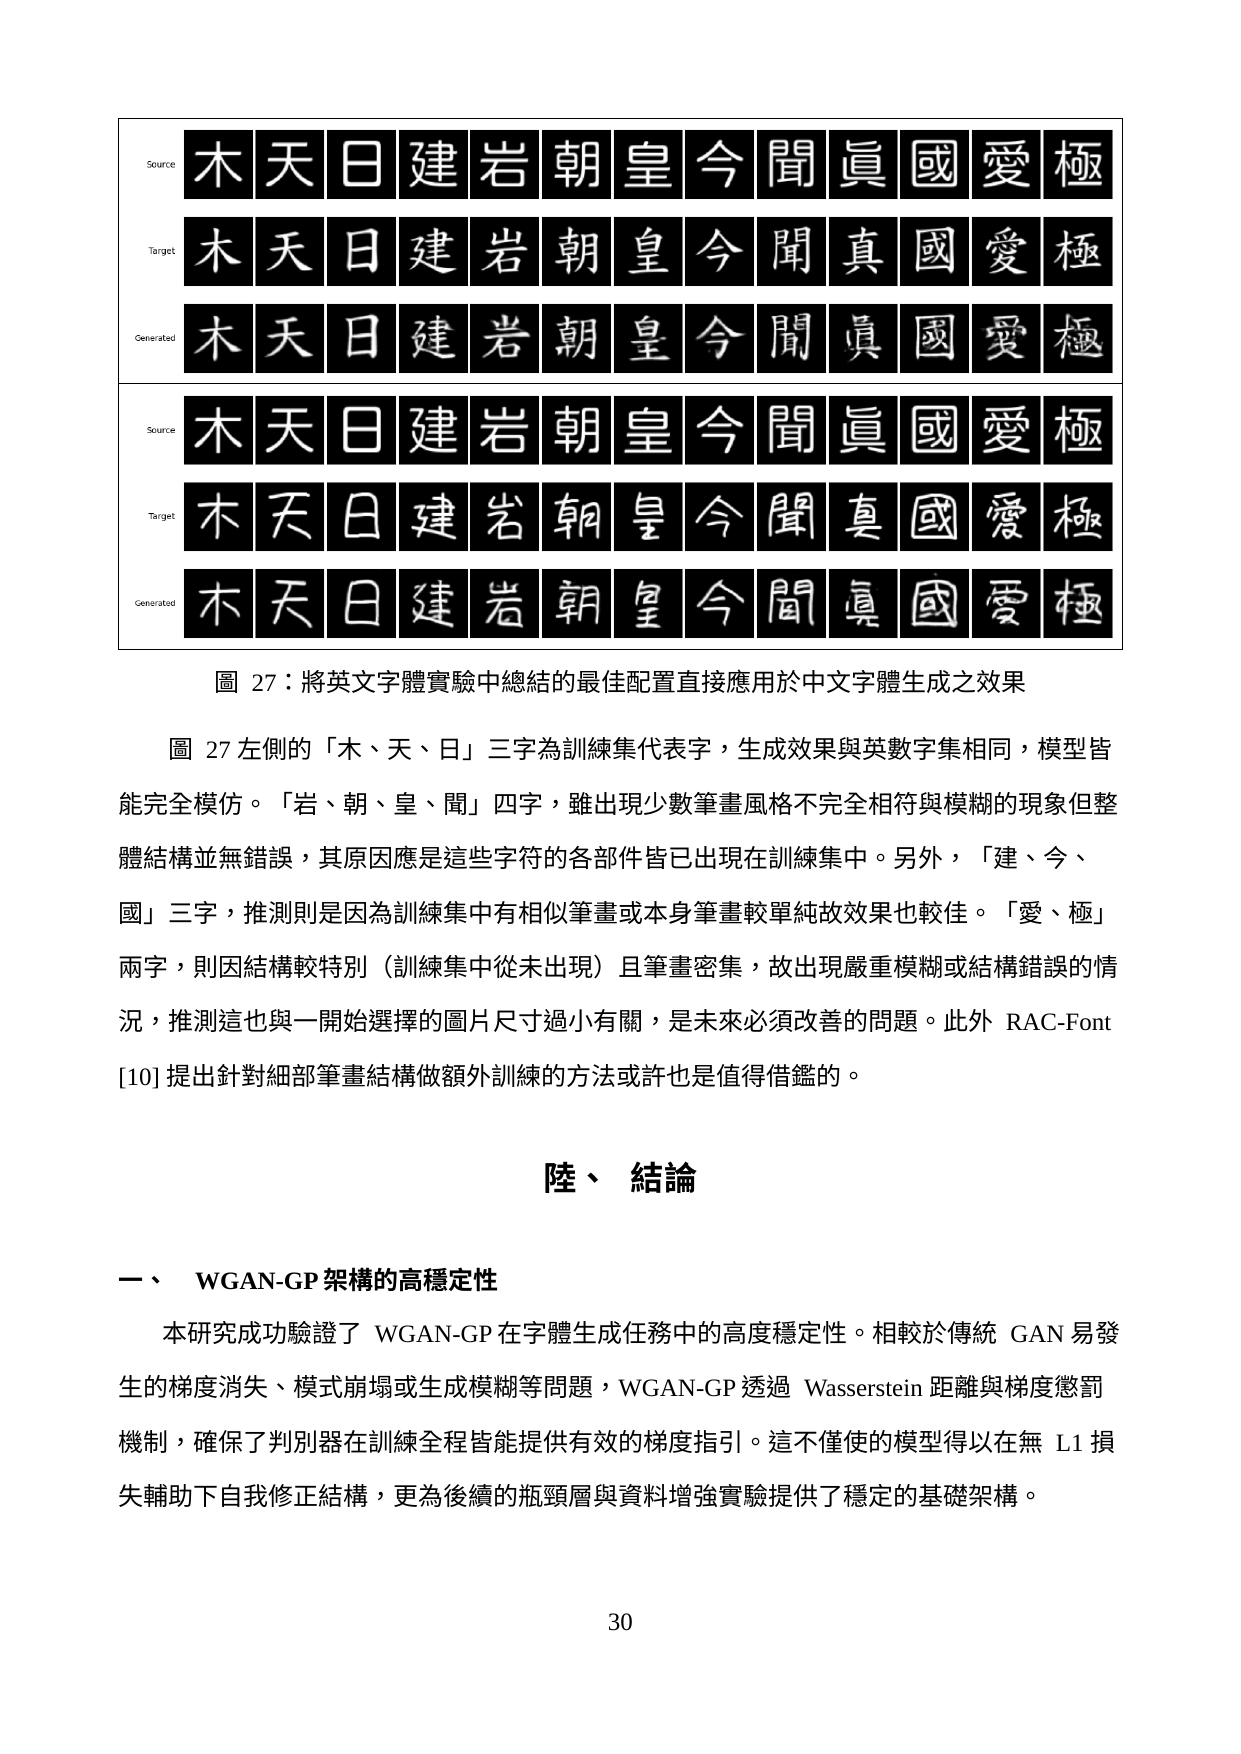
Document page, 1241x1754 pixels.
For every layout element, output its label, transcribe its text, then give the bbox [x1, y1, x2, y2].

picture [128, 390, 1117, 643]
subtitle 結論 [118, 1152, 1122, 1200]
text 本研究成功驗證了 WGAN-GP 在字體生成任務中的高度穩定性。相較於傳統 GAN 易發生的梯度消失、模式崩塌或生成模糊等問題，WGAN-GP 透過 Wasserstein 距離與梯度懲罰機制，確保了判別器在訓練全程皆能提供有效的梯度指引。這不僅使的模型得以在無 L1 損失輔助下自我修正結構，更為後續的瓶頸層與資料增強實驗提供了穩定的基礎架構。 [118, 1313, 1122, 1513]
picture [128, 125, 1117, 378]
subtitle WGAN-GP 架構的高穩定性 [118, 1261, 1122, 1297]
text 圖 27 左側的「木、天、日」三字為訓練集代表字，生成效果與英數字集相同，模型皆能完全模仿。「岩、朝、皇、聞」四字，雖出現少數筆畫風格不完全相符與模糊的現象但整體結構並無錯誤，其原因應是這些字符的各部件皆已出現在訓練集中。另外，「建、今、國」三字，推測則是因為訓練集中有相似筆畫或本身筆畫較單純故效果也較佳。「愛、極」兩字，則因結構較特別（訓練集中從未出現）且筆畫密集，故出現嚴重模糊或結構錯誤的情況，推測這也與一開始選擇的圖片尺寸過小有關，是未來必須改善的問題。此外 RAC-Font [10] 提出針對細部筆畫結構做額外訓練的方法或許也是值得借鑑的。 [118, 730, 1122, 1092]
text 圖 27：將英文字體實驗中總結的最佳配置直接應用於中文字體生成之效果 [118, 663, 1122, 699]
table_header [119, 119, 1122, 383]
table_cell [119, 384, 1122, 648]
